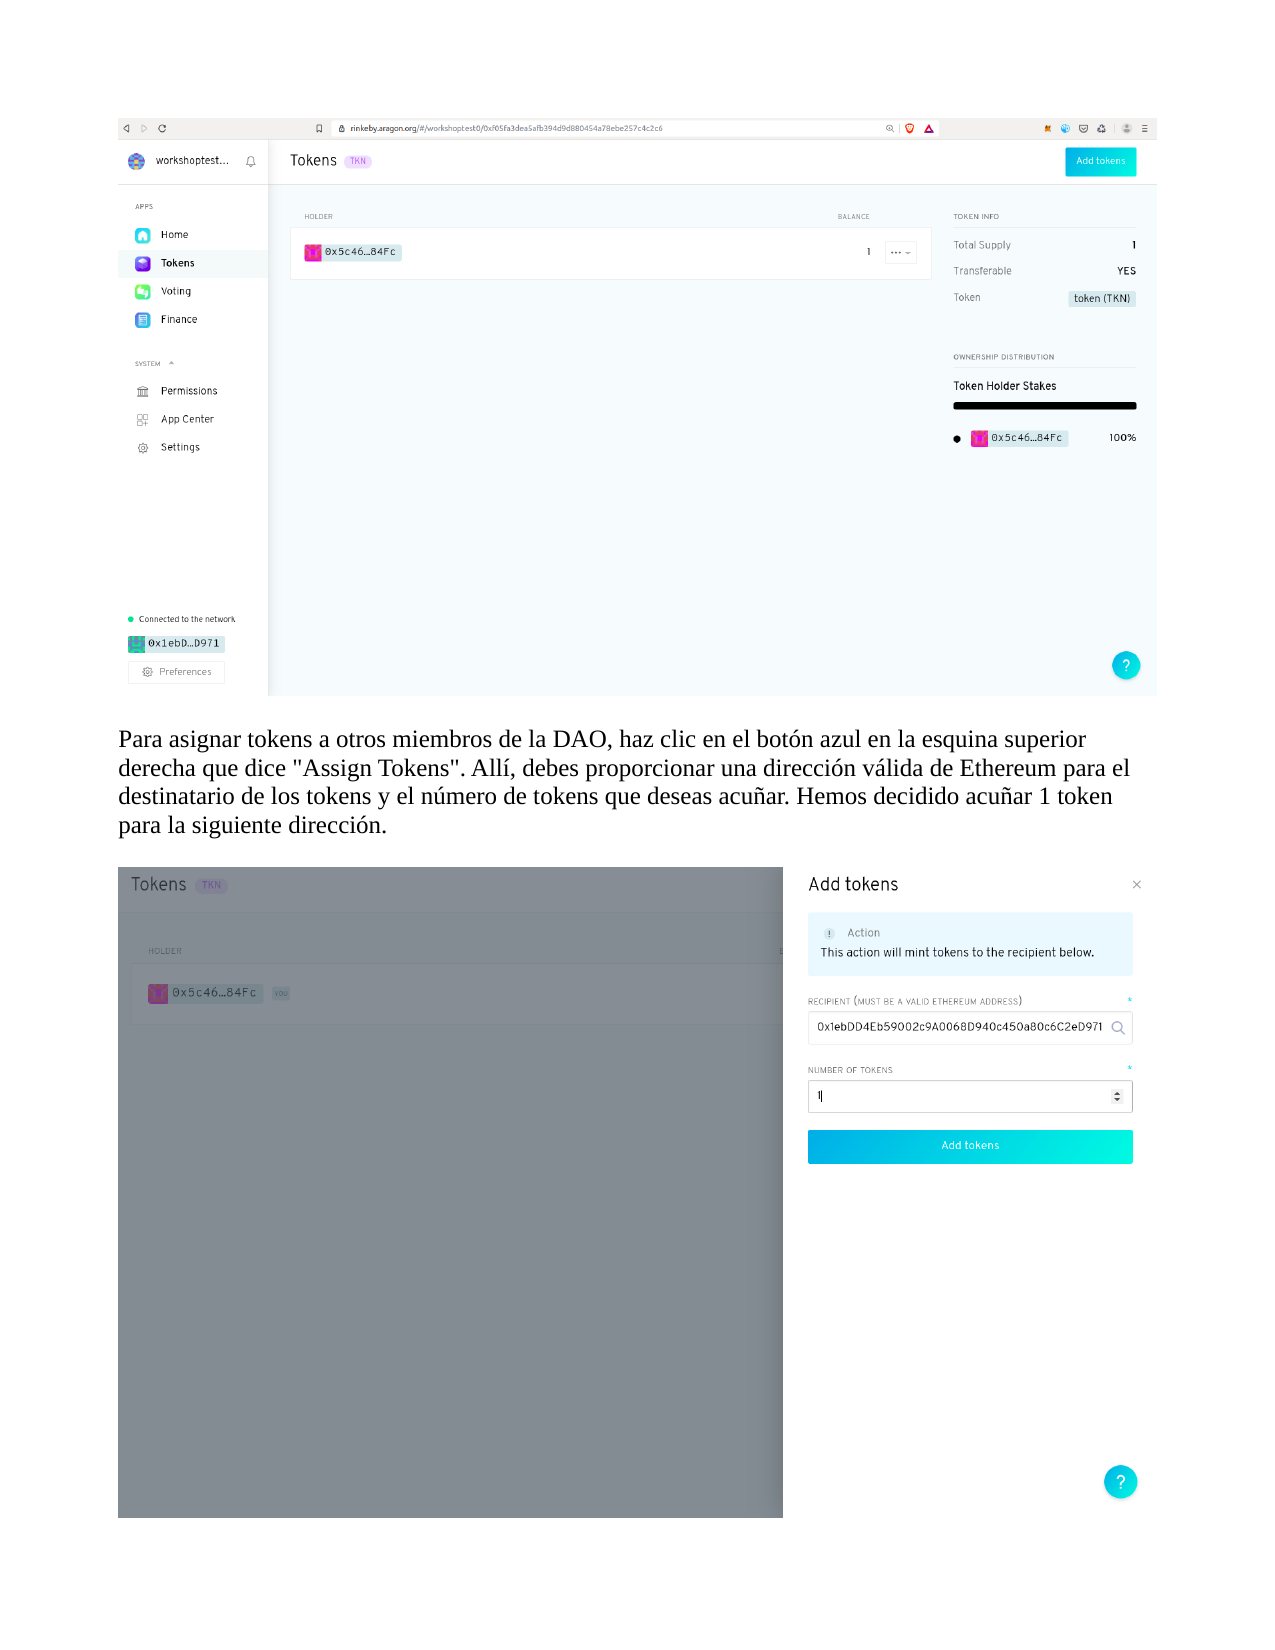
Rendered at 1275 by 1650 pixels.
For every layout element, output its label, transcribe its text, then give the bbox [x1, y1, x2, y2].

text Para asignar tokens a otros miembros de la DAO, haz clic en el botón azul en la esquina superior derecha que dice "Assign Tokens". Allí, debes proporcionar una dirección válida de Ethereum para el destinatario de los tokens y el número de tokens que deseas acuñar. Hemos decidido acuñar 1 token para la siguiente dirección. [118, 724, 1157, 839]
picture [118, 118, 1157, 696]
picture [118, 867, 1157, 1518]
